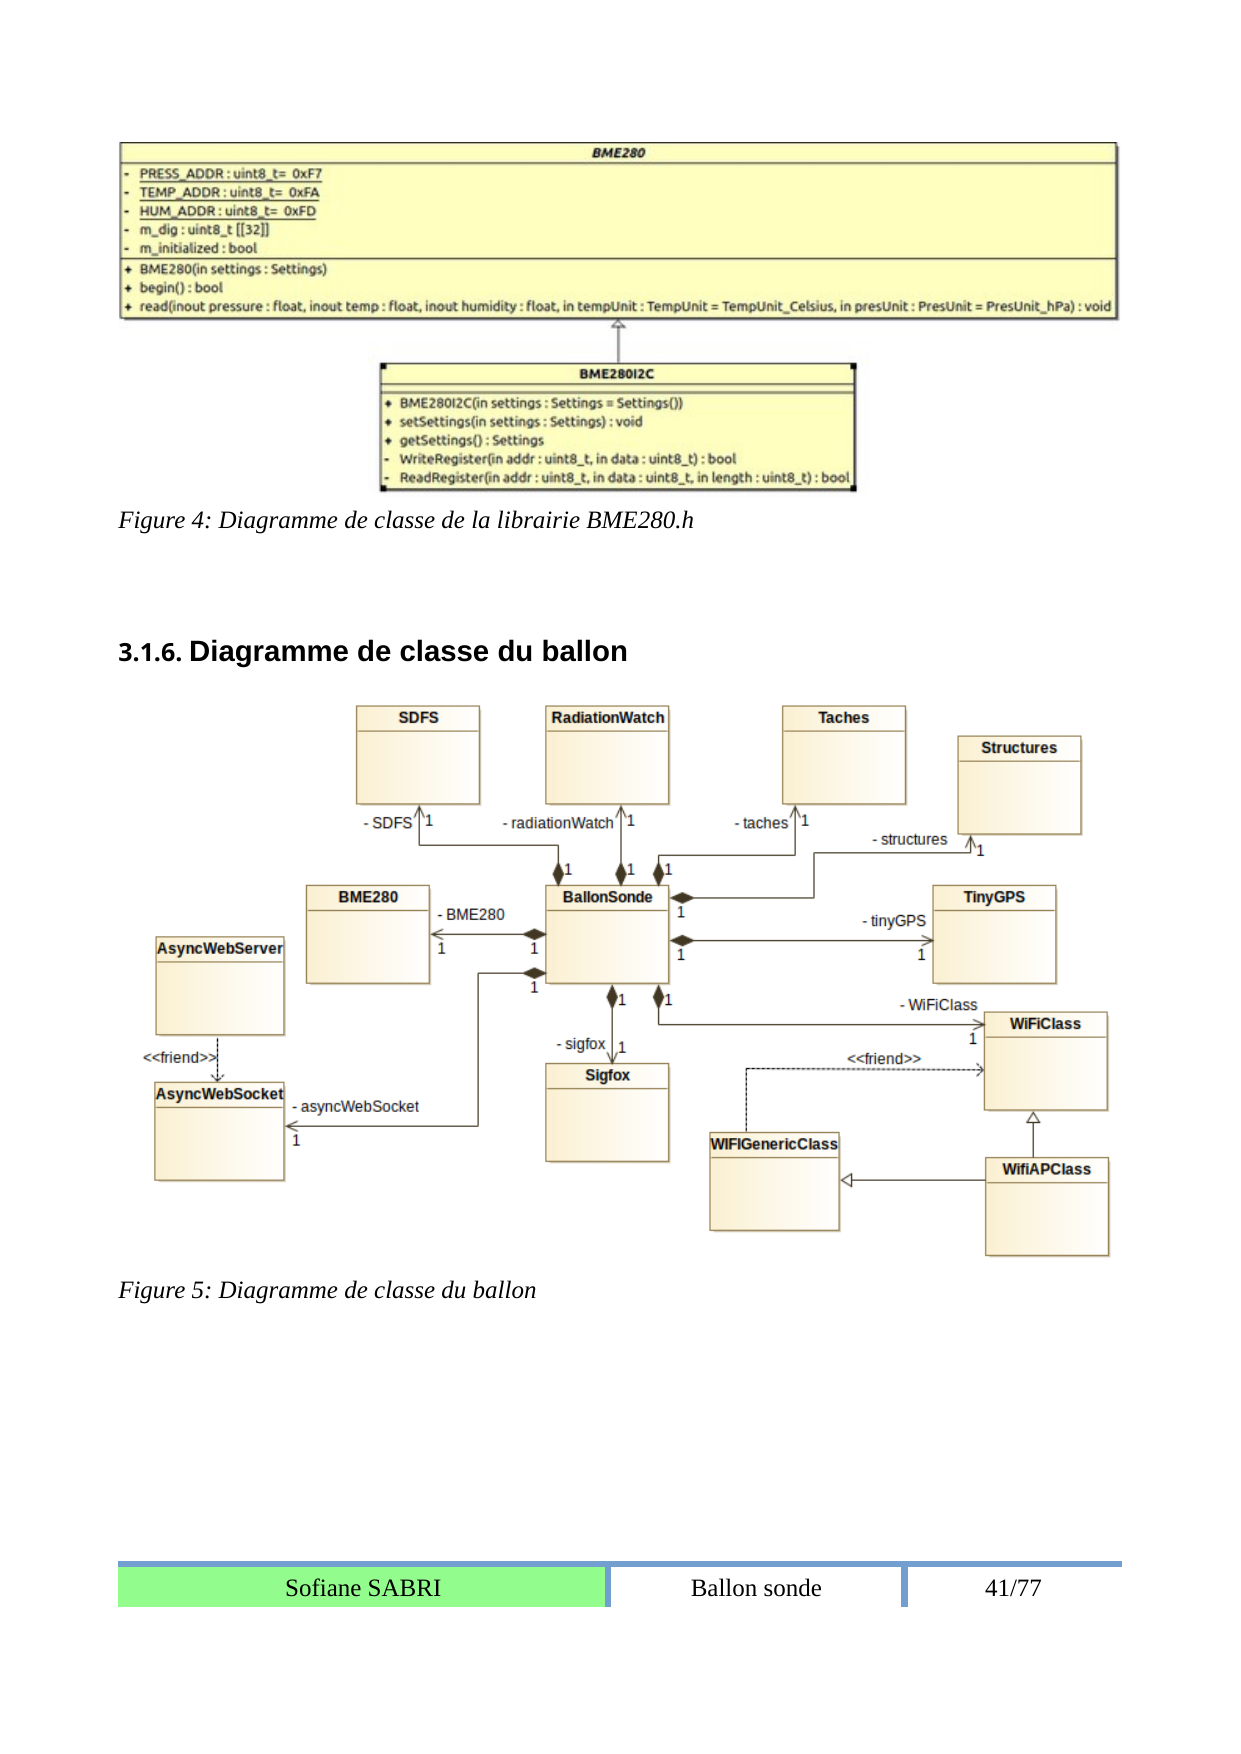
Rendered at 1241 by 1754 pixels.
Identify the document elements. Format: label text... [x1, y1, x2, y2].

picture [118, 693, 1123, 1270]
picture [118, 142, 1123, 501]
text Figure 4: Diagramme de classe de la librairie BME280.h [118, 501, 1122, 534]
text Figure 5: Diagramme de classe du ballon [118, 1270, 1122, 1304]
subtitle Diagramme de classe du ballon [118, 634, 1122, 669]
